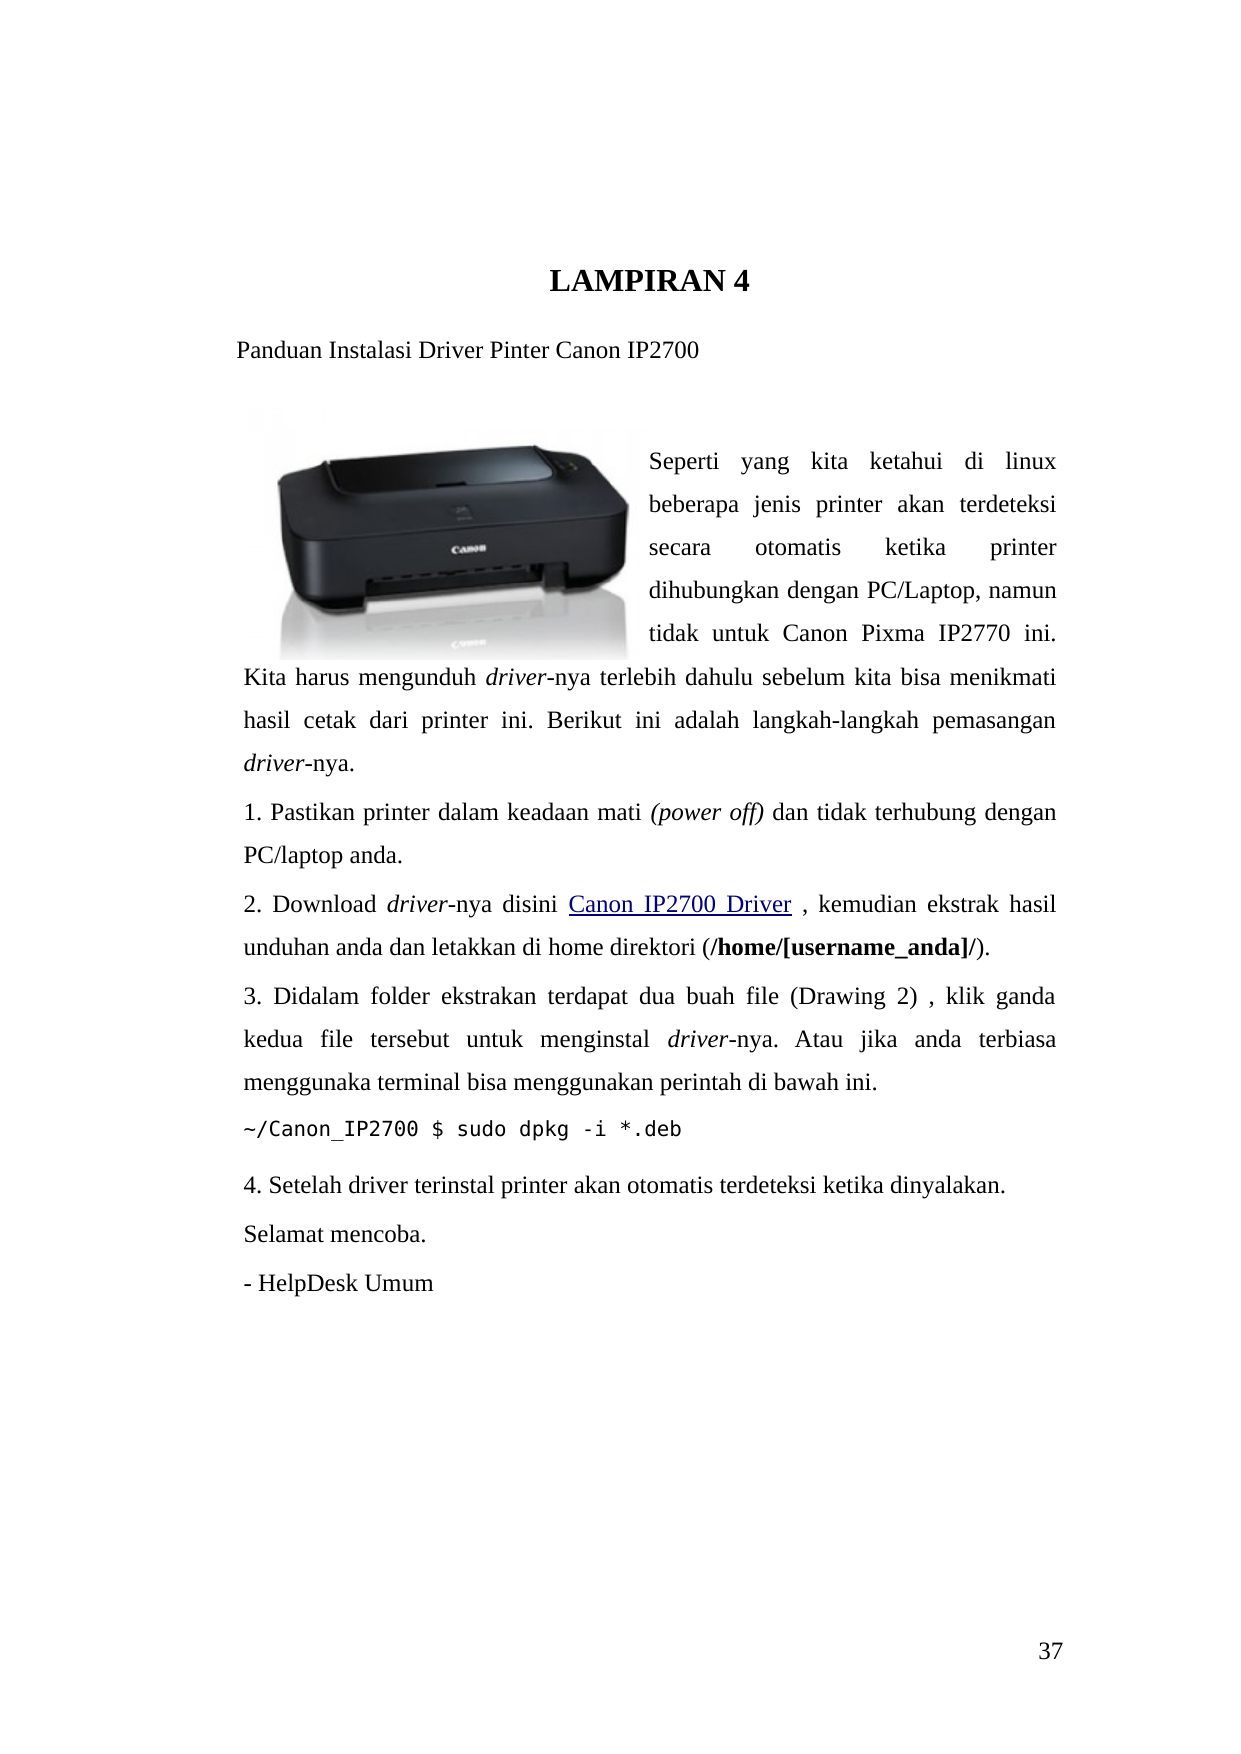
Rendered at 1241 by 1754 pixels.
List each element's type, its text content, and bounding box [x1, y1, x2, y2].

text Panduan Instalasi Driver Pinter Canon IP2700 [236, 336, 1063, 364]
table_header Seperti yang kita ketahui di linux beberapa jenis printer akan terdeteksi secara otomatis ketika printer dihubungkan dengan PC/Laptop, namun tidak untuk Canon Pixma IP2770 ini. [238, 391, 1062, 659]
table_header Kita harus mengunduh driver-nya terlebih dahulu sebelum kita bisa menikmati hasil cetak dari printer ini. Berikut ini adalah langkah-langkah pemasangan driver-nya. 1. Pastikan printer dalam keadaan mati (power off) dan tidak terhubung dengan PC/laptop anda. 2. Download driver-nya disini Canon IP2700 Driver , kemudian ekstrak hasil unduhan anda dan letakkan di home direktori (/home/[username_anda]/). 3. Didalam folder ekstrakan terdapat dua buah file (Drawing 2) , klik ganda kedua file tersebut untuk menginstal driver-nya. Atau jika anda terbiasa menggunaka terminal bisa menggunakan perintah di bawah ini. ~/Canon_IP2700 $ sudo dpkg -i *.deb 4. Setelah driver terinstal printer akan otomatis terdeteksi ketika dinyalakan. Selamat mencoba. - HelpDesk Umum [238, 660, 1062, 1309]
subtitle LAMPIRAN 4 [236, 261, 1063, 298]
picture [244, 407, 649, 660]
